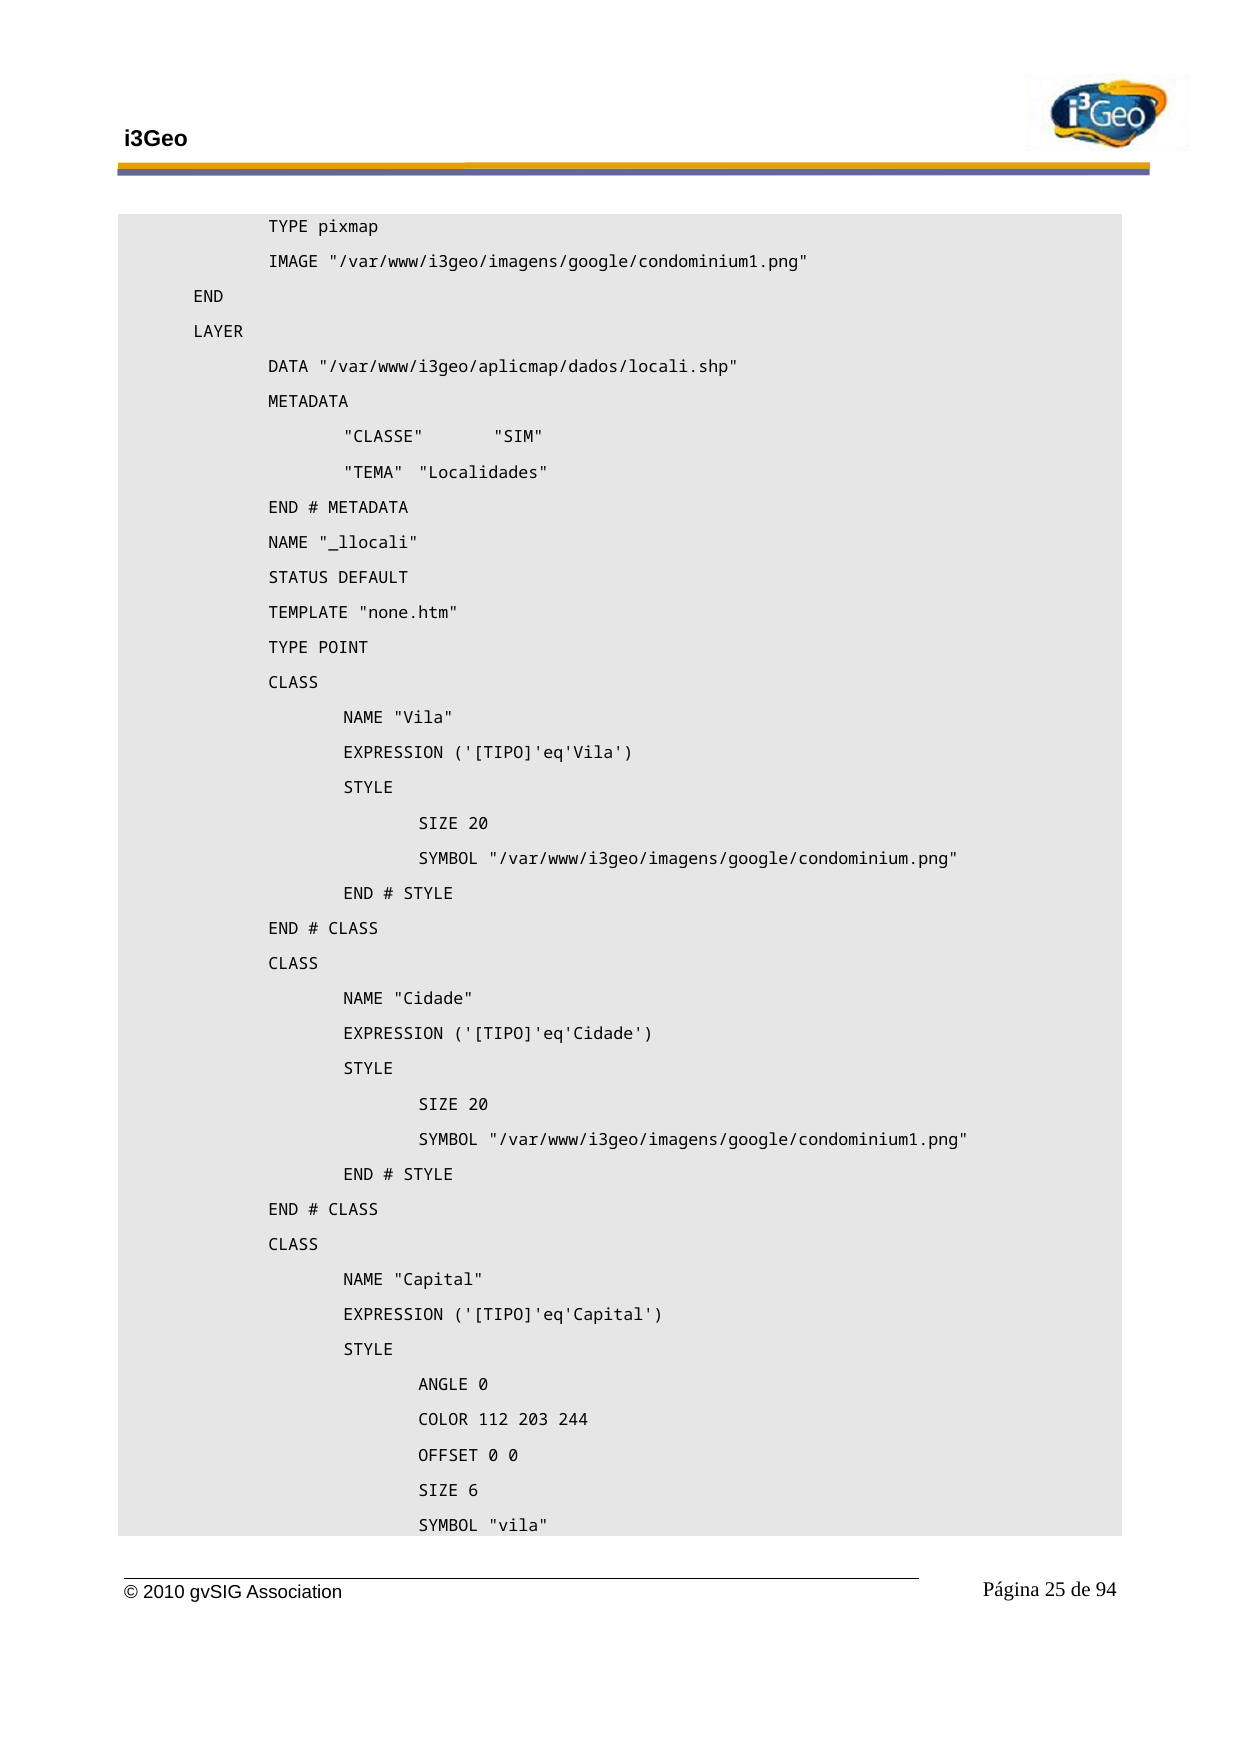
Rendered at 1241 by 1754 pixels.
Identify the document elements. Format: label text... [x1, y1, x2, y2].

text END # CLASS [118, 1197, 1122, 1220]
text EXPRESSION ('[TIPO]'eq'Capital') [118, 1303, 1122, 1325]
text SYMBOL "vila" [118, 1513, 1122, 1536]
text END [118, 285, 1122, 307]
text TEMPLATE "none.htm" [118, 601, 1122, 623]
text STYLE [118, 776, 1122, 799]
text EXPRESSION ('[TIPO]'eq'Vila') [118, 741, 1122, 764]
text SYMBOL "/var/www/i3geo/imagens/google/condominium1.png" [118, 1127, 1122, 1150]
text DATA "/var/www/i3geo/aplicmap/dados/locali.shp" [118, 355, 1122, 378]
text STYLE [118, 1057, 1122, 1080]
text END # STYLE [118, 1162, 1122, 1185]
text ANGLE 0 [118, 1373, 1122, 1396]
text COLOR 112 203 244 [118, 1408, 1122, 1431]
text "TEMA" "Localidades" [118, 460, 1122, 483]
text SIZE 6 [118, 1478, 1122, 1501]
text LAYER [118, 320, 1122, 342]
text NAME "Vila" [118, 706, 1122, 729]
text NAME "Capital" [118, 1268, 1122, 1290]
text STYLE [118, 1338, 1122, 1361]
text CLASS [118, 671, 1122, 693]
text SYMBOL "/var/www/i3geo/imagens/google/condominium.png" [118, 846, 1122, 869]
text SIZE 20 [118, 1092, 1122, 1115]
text TYPE POINT [118, 636, 1122, 658]
text SIZE 20 [118, 811, 1122, 834]
text METADATA [118, 390, 1122, 413]
text END # CLASS [118, 917, 1122, 939]
text STATUS DEFAULT [118, 566, 1122, 588]
text NAME "_llocali" [118, 530, 1122, 553]
text EXPRESSION ('[TIPO]'eq'Cidade') [118, 1022, 1122, 1044]
text END # STYLE [118, 881, 1122, 904]
text OFFSET 0 0 [118, 1443, 1122, 1466]
text "CLASSE" "SIM" [118, 425, 1122, 448]
text CLASS [118, 1232, 1122, 1255]
picture [1025, 74, 1191, 151]
text IMAGE "/var/www/i3geo/imagens/google/condominium1.png" [118, 249, 1122, 272]
text TYPE pixmap [118, 214, 1122, 237]
text CLASS [118, 952, 1122, 974]
text END # METADATA [118, 495, 1122, 518]
text NAME "Cidade" [118, 987, 1122, 1009]
